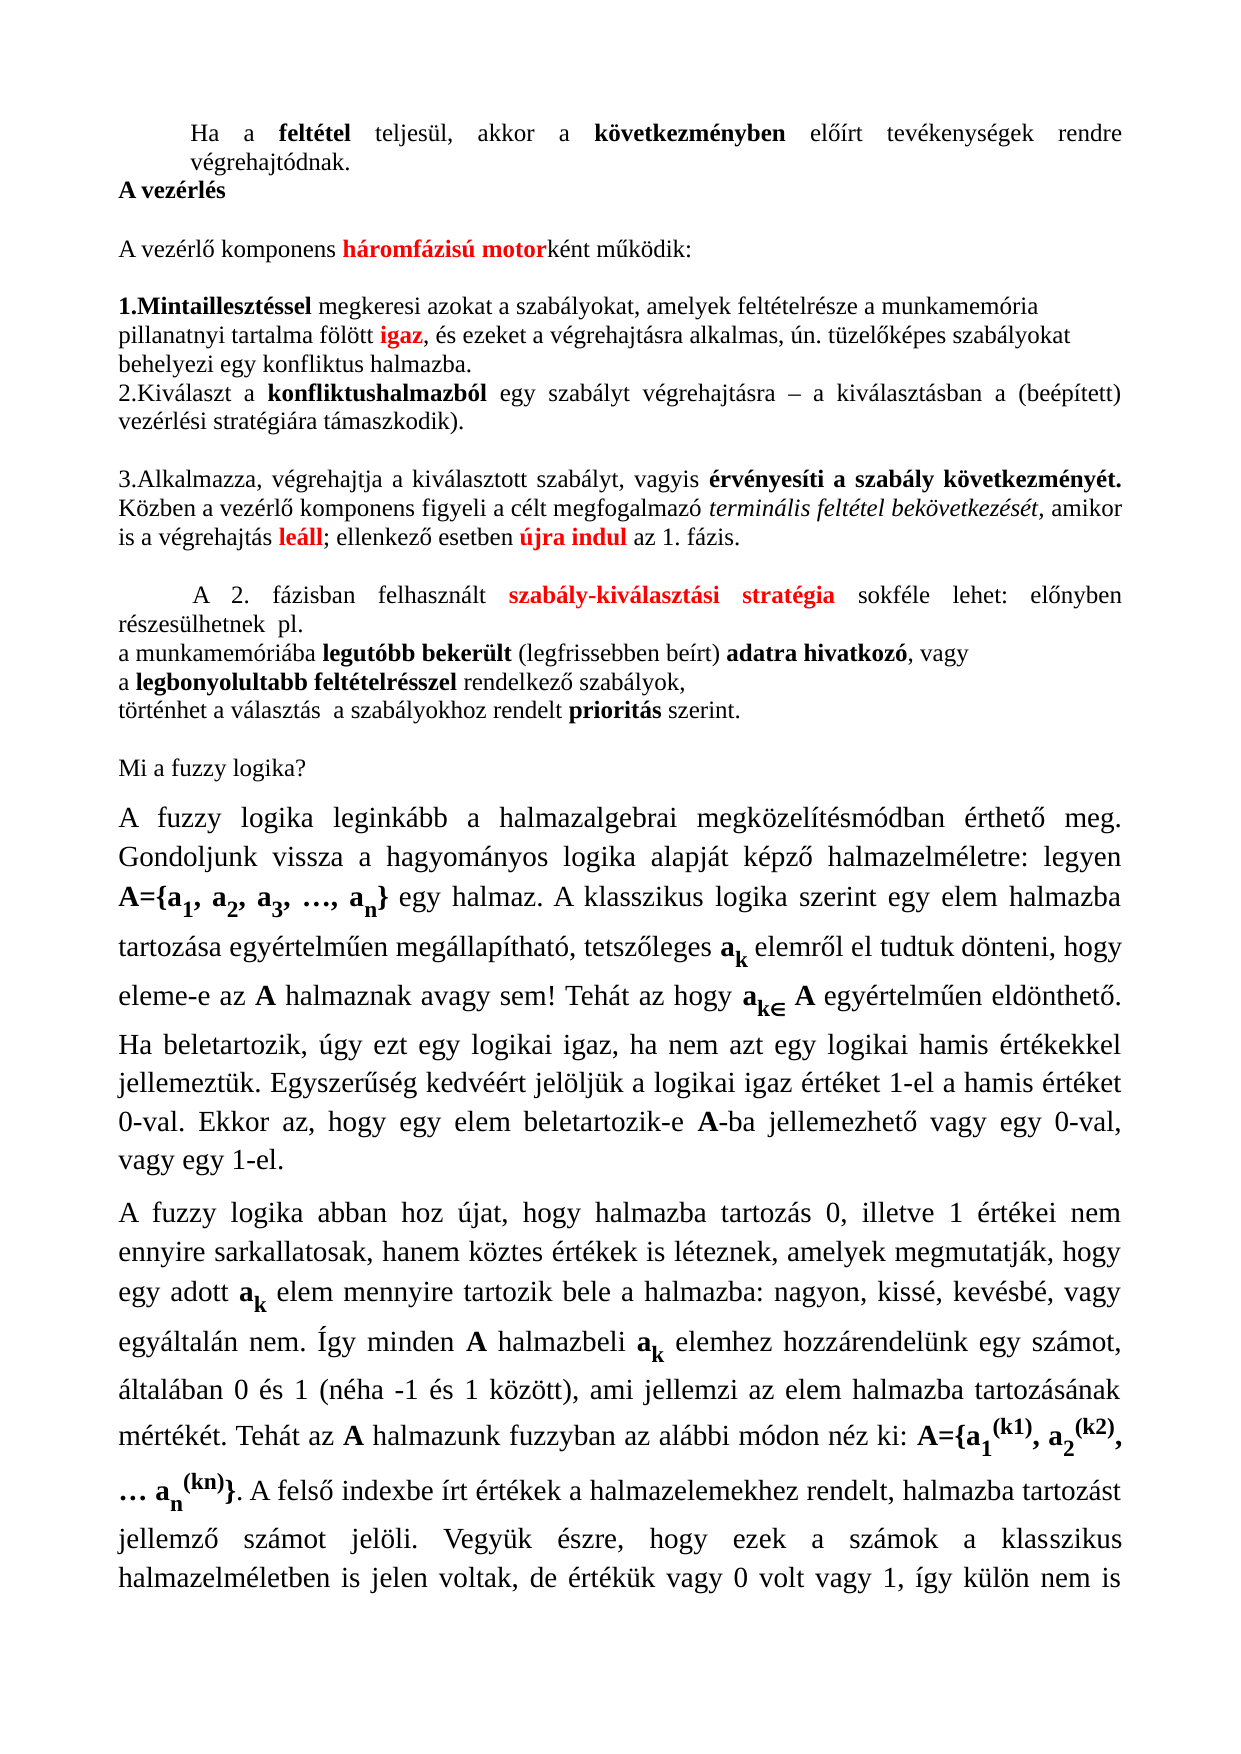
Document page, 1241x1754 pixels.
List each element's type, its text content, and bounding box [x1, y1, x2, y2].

text a munkamemóriába legutóbb bekerült (legfrissebben beírt) adatra hivatkozó, vagy [118, 638, 1122, 667]
text Mi a fuzzy logika? [118, 753, 1122, 782]
text a legbonyolultabb feltételrésszel rendelkező szabályok, [118, 667, 1122, 695]
text A vezérlés [118, 176, 1122, 204]
text 3.Alkalmazza, végrehajtja a kiválasztott szabályt, vagyis érvényesíti a szabály következményét. Közben a vezérlő komponens figyeli a célt megfogalmazó terminális feltétel bekövetkezését, amikor is a végrehajtás leáll; ellenkező esetben újra indul az 1. fázis. [118, 464, 1122, 551]
text 2.Kiválaszt a konfliktushalmazból egy szabályt végrehajtásra – a kiválasztásban a (beépített) vezérlési stratégiára támaszkodik). [118, 378, 1122, 435]
text történhet a választás a szabályokhoz rendelt prioritás szerint. [118, 695, 1122, 724]
text A vezérlő komponens háromfázisú motorként működik: [118, 234, 1122, 263]
text A fuzzy logika abban hoz újat, hogy halmazba tartozás 0, illetve 1 értékei nem ennyire sarkallatosak, hanem köztes értékek is léteznek, amelyek megmutatják, hogy egy adott ak elem mennyire tartozik bele a halmazba: nagyon, kissé, kevésbé, vagy egyáltalán nem. Így minden A halmazbeli ak elemhez hozzárendelünk egy számot, általában 0 és 1 (néha -1 és 1 között), ami jellemzi az elem halmazba tartozásának mértékét. Tehát az A halmazunk fuzzyban az alábbi módon néz ki: A={a1(k1), a2(k2), … an(kn)}. A felső indexbe írt értékek a halmazelemekhez rendelt, halmazba tartozást jellemző számot jelöli. Vegyük észre, hogy ezek a számok a klasszikus halmazelméletben is jelen voltak, de értékük vagy 0 volt vagy 1, így külön nem is [118, 1196, 1122, 1594]
text A fuzzy logika leginkább a halmazalgebrai megközelítésmódban érthető meg. Gondoljunk vissza a hagyományos logika alapját képző halmazelméletre: legyen A={a1, a2, a3, …, an} egy halmaz. A klasszikus logika szerint egy elem halmazba tartozása egyértelműen megállapítható, tetszőleges ak elemről el tudtuk dönteni, hogy eleme-e az A halmaznak avagy sem! Tehát az hogy akÎ A egyértelműen eldönthető. Ha beletartozik, úgy ezt egy logikai igaz, ha nem azt egy logikai hamis értékekkel jellemeztük. Egyszerűség kedvéért jelöljük a logikai igaz értéket 1-el a hamis értéket 0-val. Ekkor az, hogy egy elem beletartozik-e A-ba jellemezhető vagy egy 0-val, vagy egy 1-el. [118, 800, 1122, 1176]
text Ha a feltétel teljesül, akkor a következményben előírt tevékenységek rendre végrehajtódnak. [190, 118, 1122, 176]
text 1.Mintaillesztéssel megkeresi azokat a szabályokat, amelyek feltételrésze a munkamemória pillanatnyi tartalma fölött igaz, és ezeket a végrehajtásra alkalmas, ún. tüzelőképes szabályokat behelyezi egy konfliktus halmazba. [118, 291, 1122, 378]
text A 2. fázisban felhasznált szabály-kiválasztási stratégia sokféle lehet: előnyben részesülhetnek pl. [118, 580, 1122, 638]
